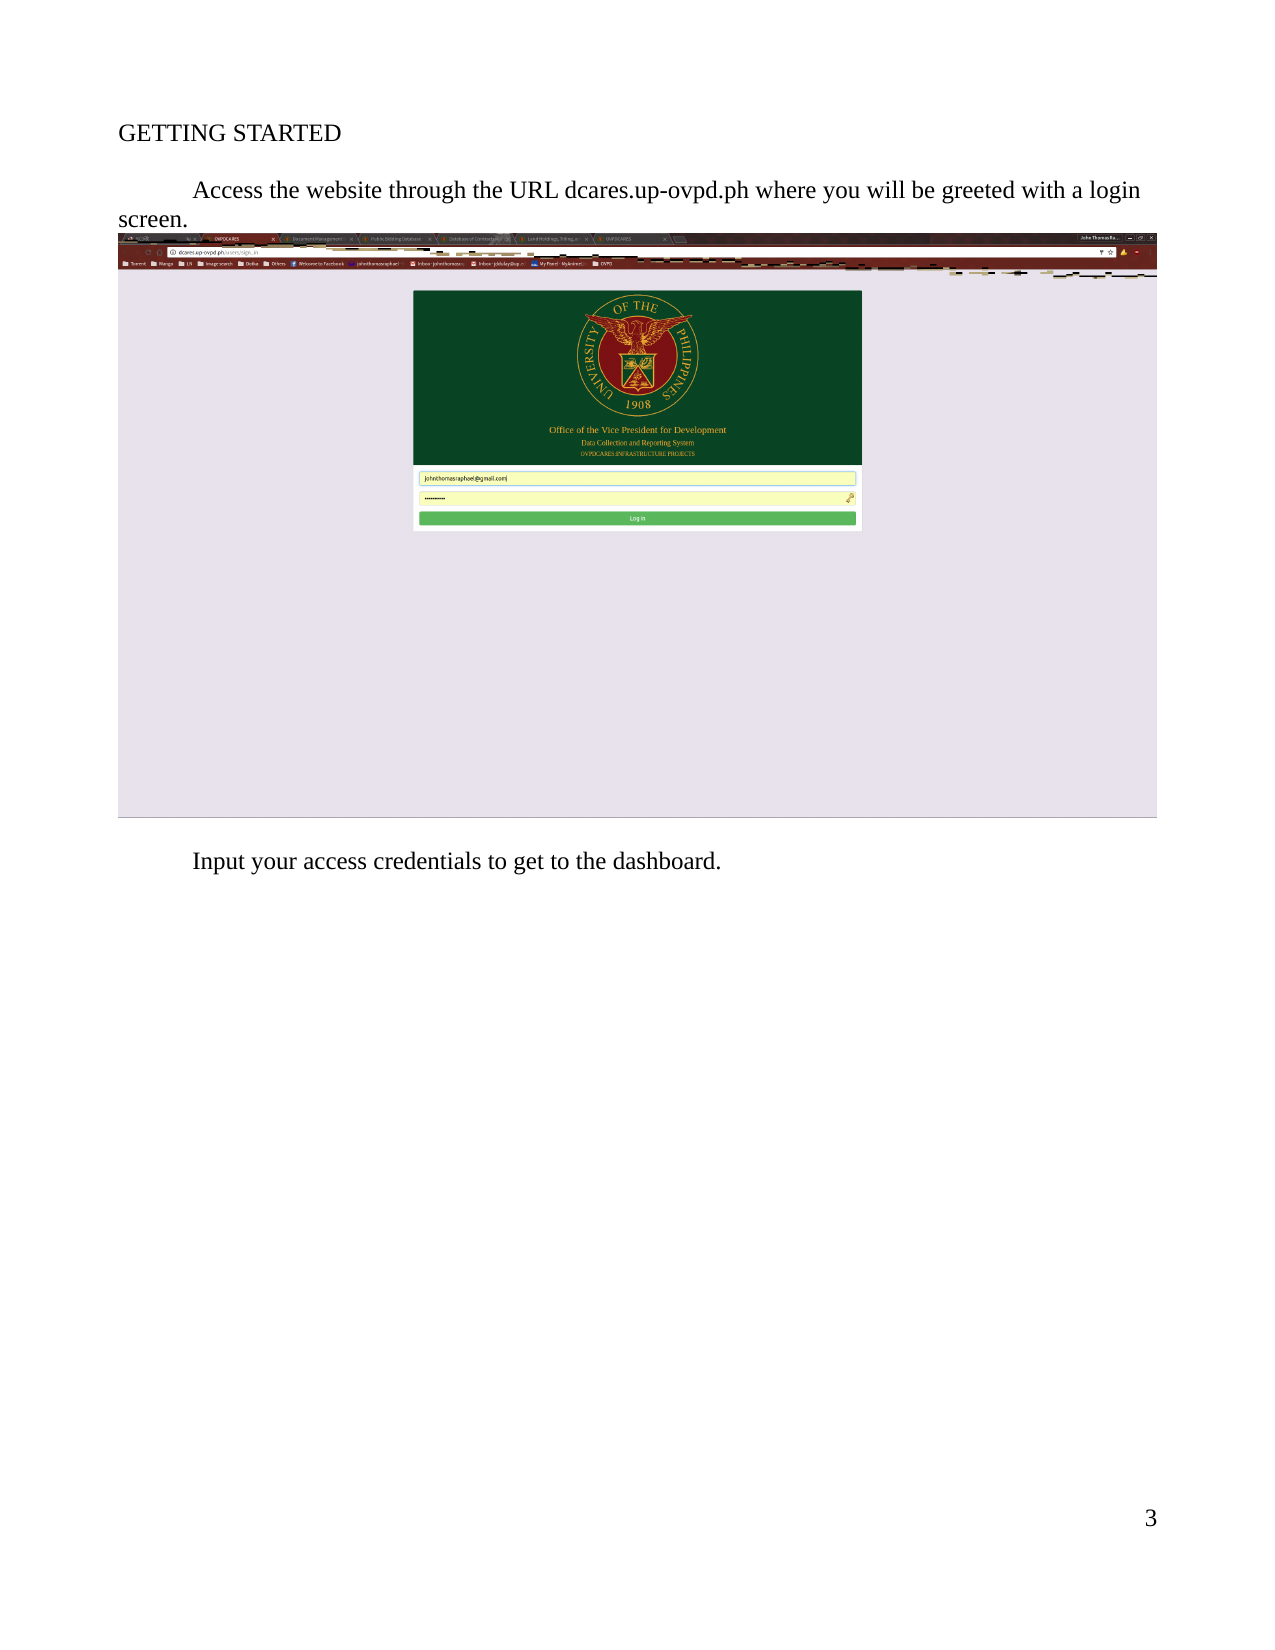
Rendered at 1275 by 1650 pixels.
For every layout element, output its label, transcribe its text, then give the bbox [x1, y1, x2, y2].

text GETTING STARTED [118, 118, 1157, 147]
text Access the website through the URL dcares.up-ovpd.ph where you will be greeted with a login screen. [118, 176, 1157, 233]
text Input your access credentials to get to the dashboard. [118, 846, 1157, 875]
picture [118, 233, 1157, 818]
